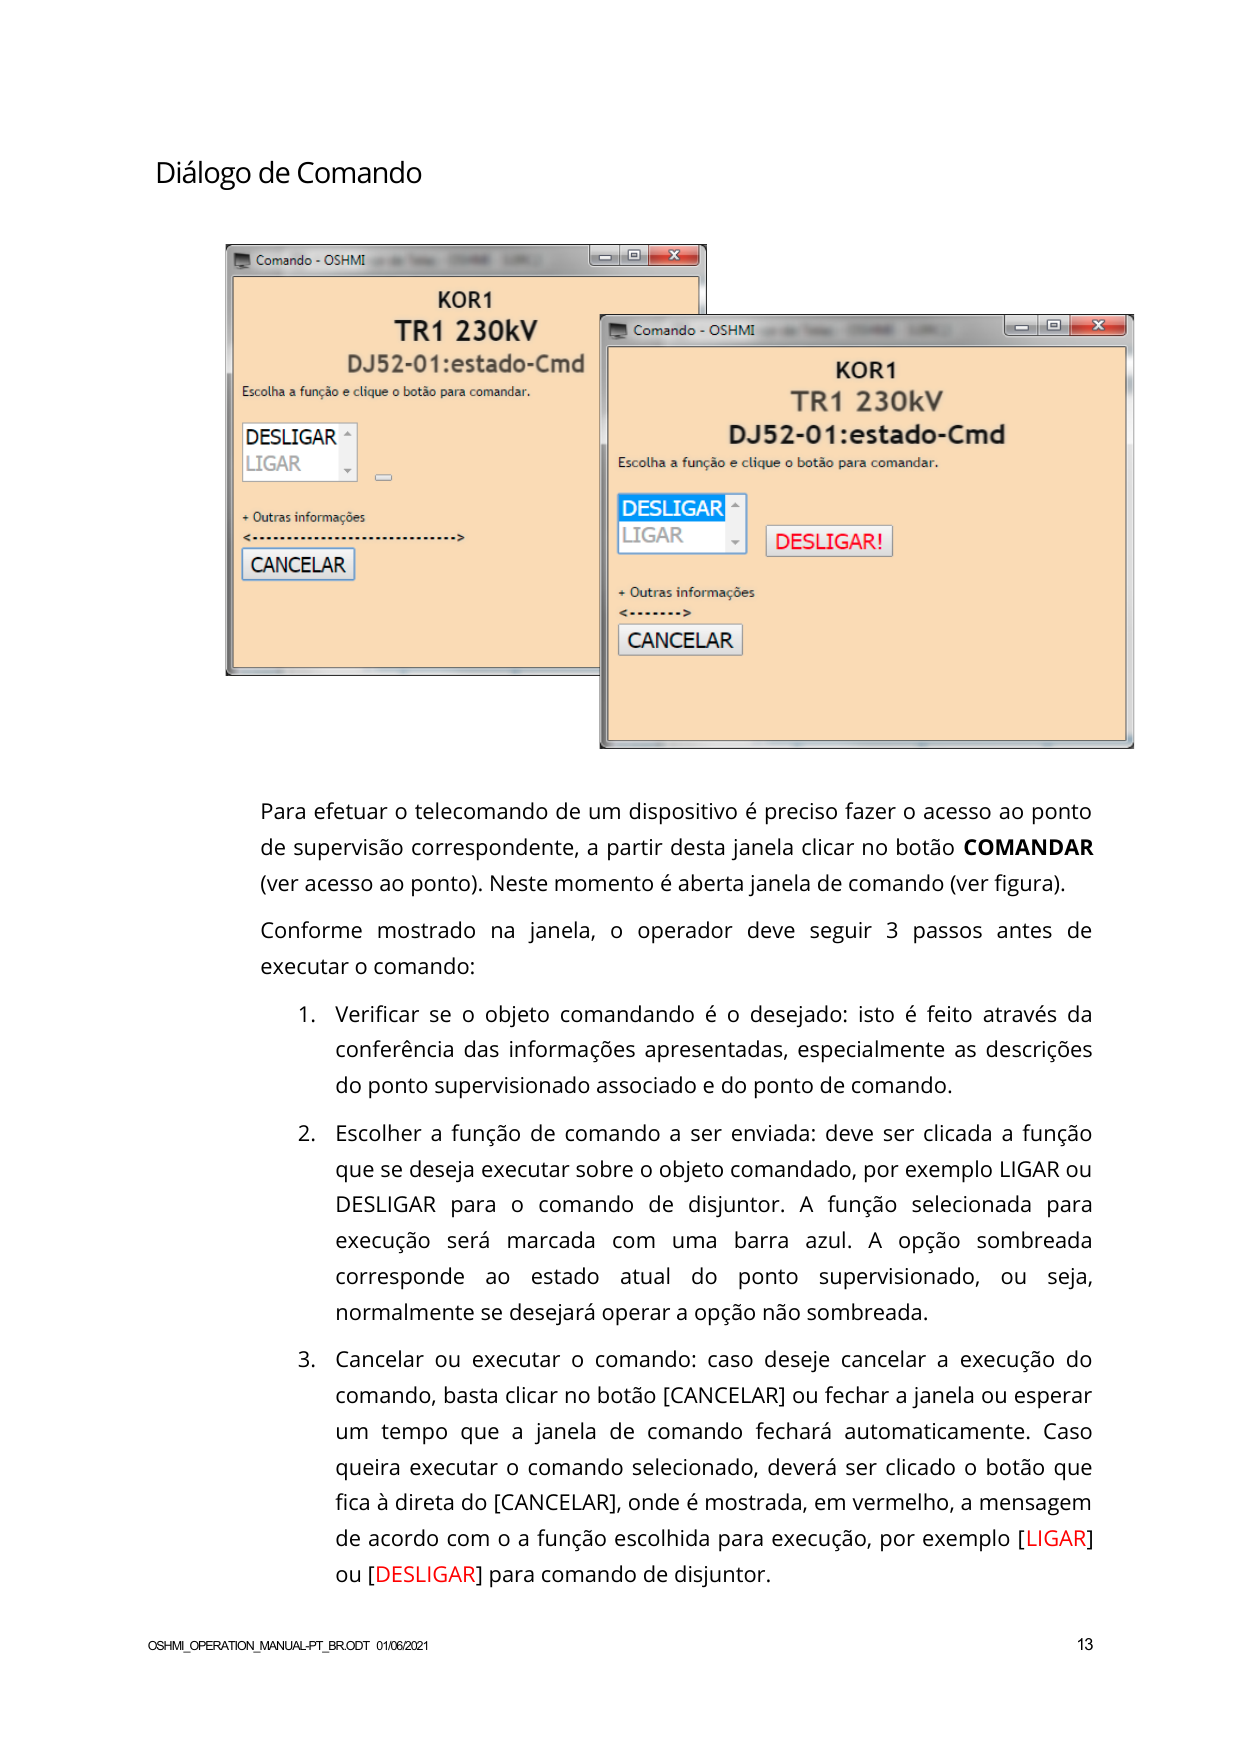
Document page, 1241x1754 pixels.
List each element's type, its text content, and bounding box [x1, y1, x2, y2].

text Para efetuar o telecomando de um dispositivo é preciso fazer o acesso ao ponto de supervisão correspondente, a partir desta janela clicar no botão COMANDAR (ver acesso ao ponto). Neste momento é aberta janela de comando (ver figura). [260, 796, 1093, 897]
text Conforme mostrado na janela, o operador deve seguir 3 passos antes de executar o comando: [260, 915, 1093, 981]
picture [225, 244, 1135, 749]
list Verificar se o objeto comandando é o desejado: isto é feito através da conferência das informações apresentadas, especialmente as descrições do ponto supervisionado associado e do ponto de comando. [298, 999, 1093, 1100]
list Escolher a função de comando a ser enviada: deve ser clicada a função que se deseja executar sobre o objeto comandado, por exemplo LIGAR ou DESLIGAR para o comando de disjuntor. A função selecionada para execução será marcada com uma barra azul. A opção sombreada corresponde ao estado atual do ponto supervisionado, ou seja, normalmente se desejará operar a opção não sombreada. [298, 1118, 1093, 1326]
subtitle Diálogo de Comando [149, 146, 1093, 211]
list Cancelar ou executar o comando: caso deseje cancelar a execução do comando, basta clicar no botão [CANCELAR] ou fechar a janela ou esperar um tempo que a janela de comando fechará automaticamente. Caso queira executar o comando selecionado, deverá ser clicado o botão que fica à direta do [CANCELAR], onde é mostrada, em vermelho, a mensagem de acordo com o a função escolhida para execução, por exemplo [LIGAR] ou [DESLIGAR] para comando de disjuntor. [298, 1344, 1093, 1588]
